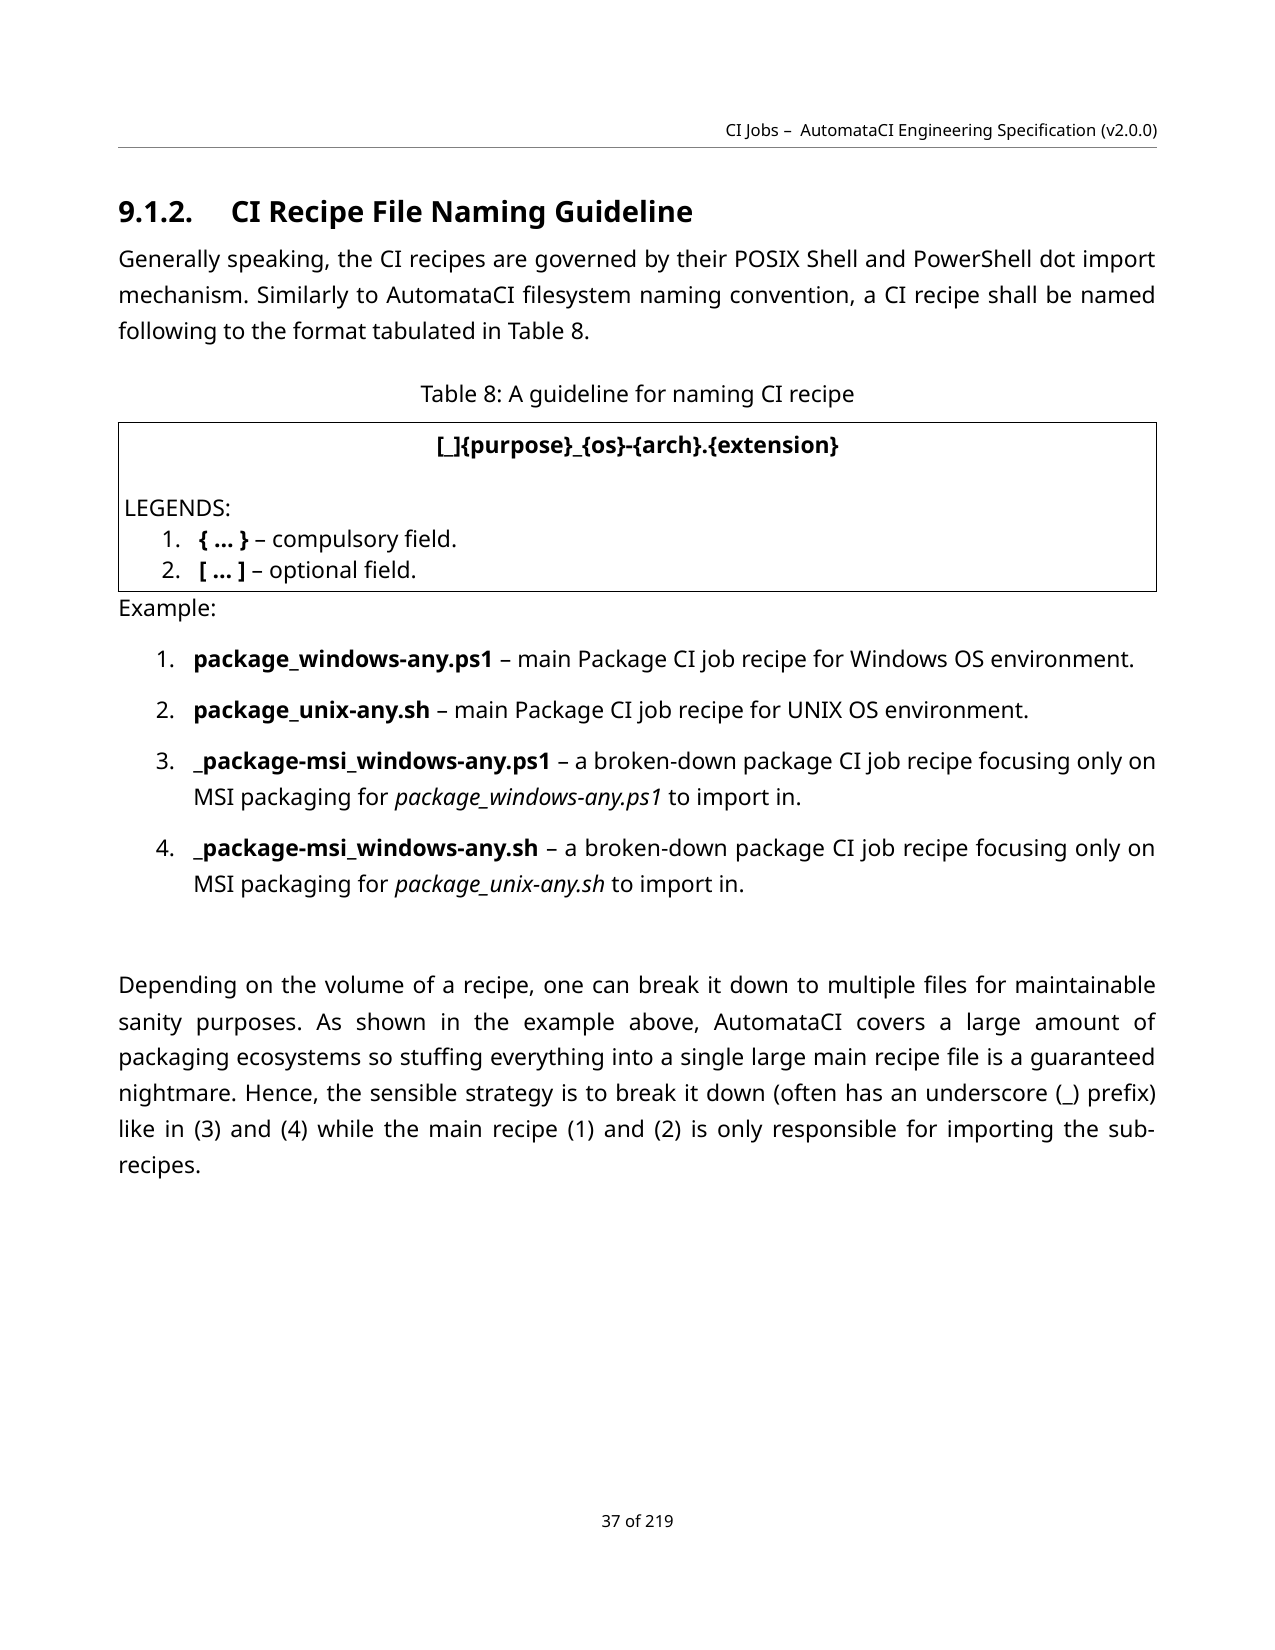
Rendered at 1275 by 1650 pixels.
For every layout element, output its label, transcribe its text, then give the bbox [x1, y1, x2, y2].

text Table 8: A guideline for naming CI recipe [118, 378, 1157, 410]
list package_unix-any.sh – main Package CI job recipe for UNIX OS environment. [156, 694, 1157, 725]
list _package-msi_windows-any.ps1 – a broken-down package CI job recipe focusing only on MSI packaging for package_windows-any.ps1 to import in. [156, 745, 1157, 812]
table_header [_]{purpose}_{os}-{arch}.{extension} LEGENDS: { … } – compulsory field. [ … ] – optional field. [119, 423, 1156, 591]
list package_windows-any.ps1 – main Package CI job recipe for Windows OS environment. [156, 643, 1157, 674]
text Example: [118, 592, 1157, 623]
list _package-msi_windows-any.sh – a broken-down package CI job recipe focusing only on MSI packaging for package_unix-any.sh to import in. [156, 832, 1157, 899]
text Depending on the volume of a recipe, one can break it down to multiple files for maintainable sanity purposes. As shown in the example above, AutomataCI covers a large amount of packaging ecosystems so stuffing everything into a single large main recipe file is a guaranteed nightmare. Hence, the sensible strategy is to break it down (often has an underscore (_) prefix) like in (3) and (4) while the main recipe (1) and (2) is only responsible for importing the sub-recipes. [118, 969, 1157, 1180]
subtitle CI Recipe File Naming Guideline [118, 191, 1157, 231]
text Generally speaking, the CI recipes are governed by their POSIX Shell and PowerShell dot import mechanism. Similarly to AutomataCI filesystem naming convention, a CI recipe shall be named following to the format tabulated in Table 8. [118, 243, 1157, 346]
